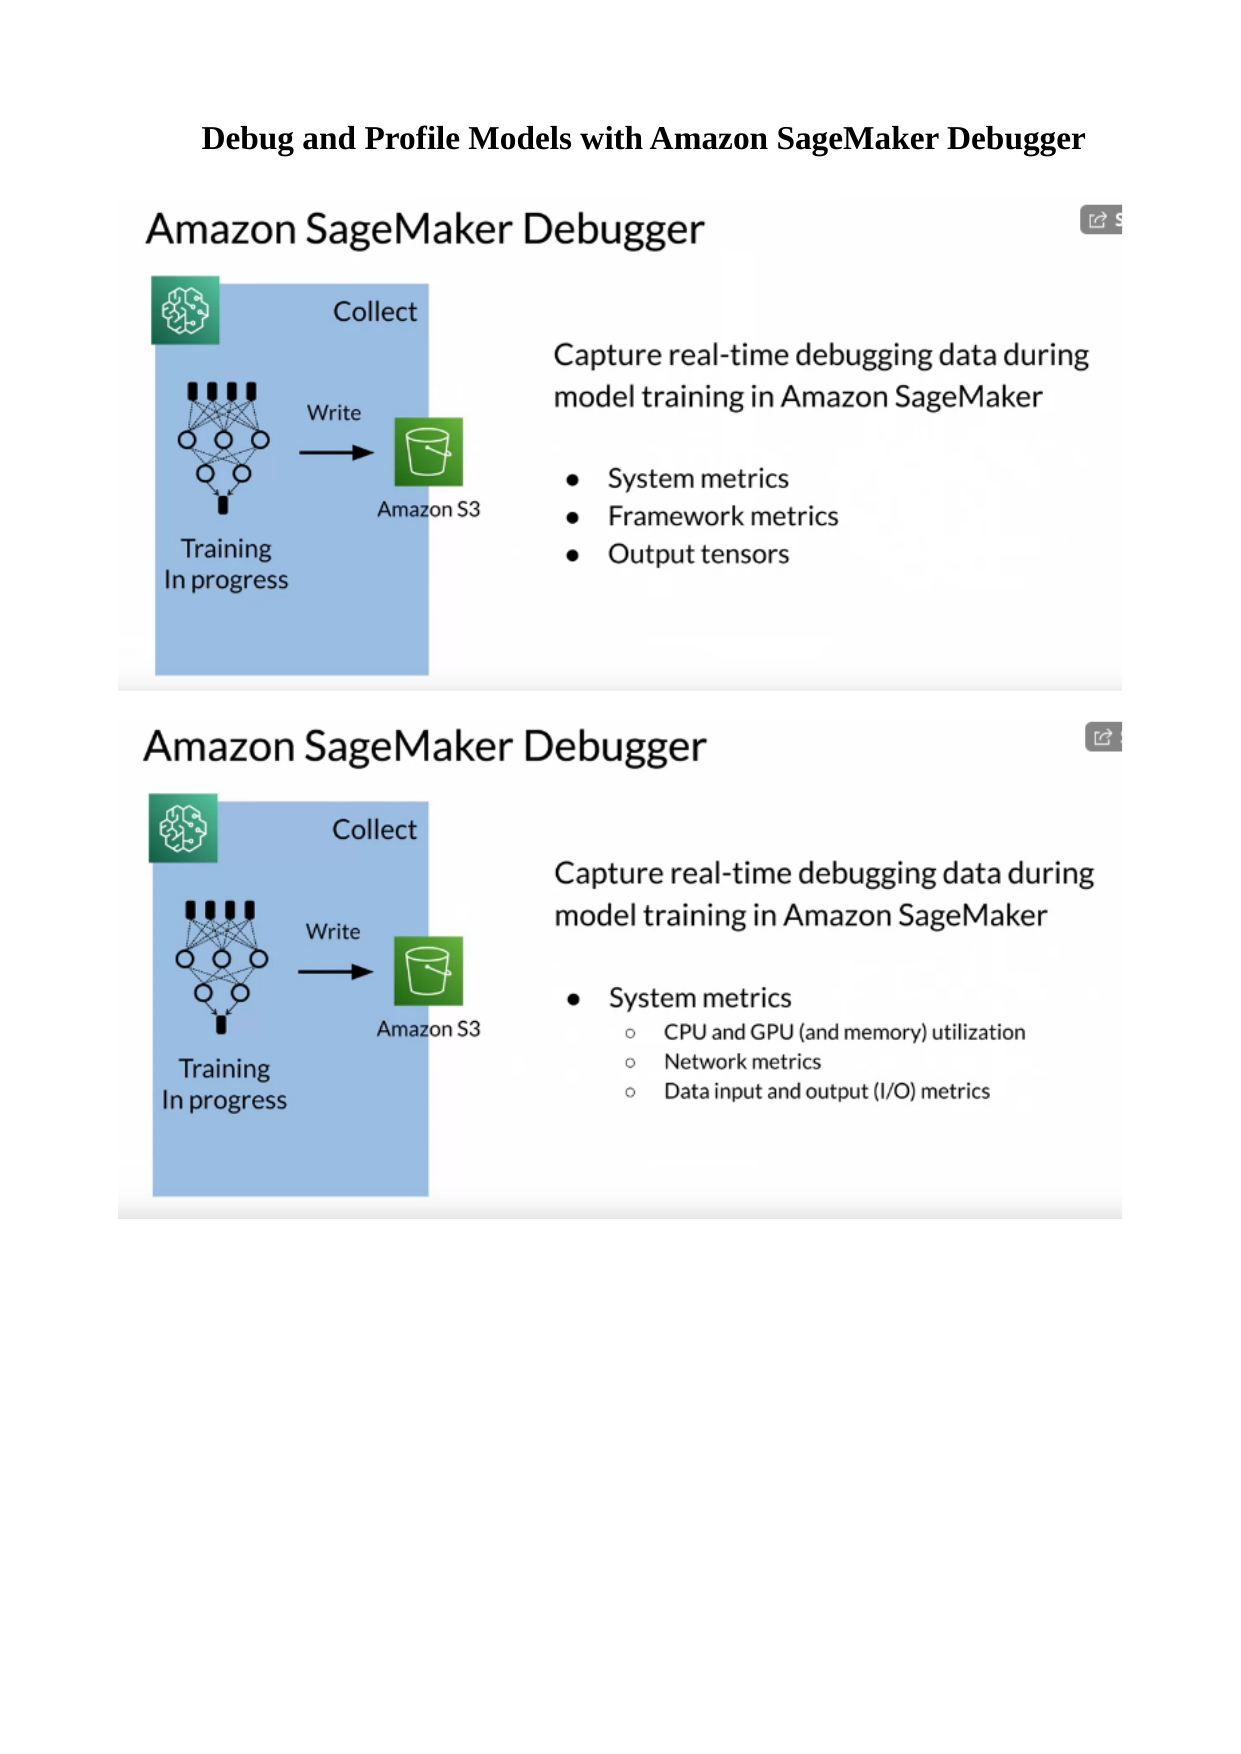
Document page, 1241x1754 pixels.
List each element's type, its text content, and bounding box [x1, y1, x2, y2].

picture [118, 197, 1123, 691]
picture [118, 719, 1123, 1219]
subtitle Debug and Profile Models with Amazon SageMaker Debugger [118, 118, 1122, 156]
